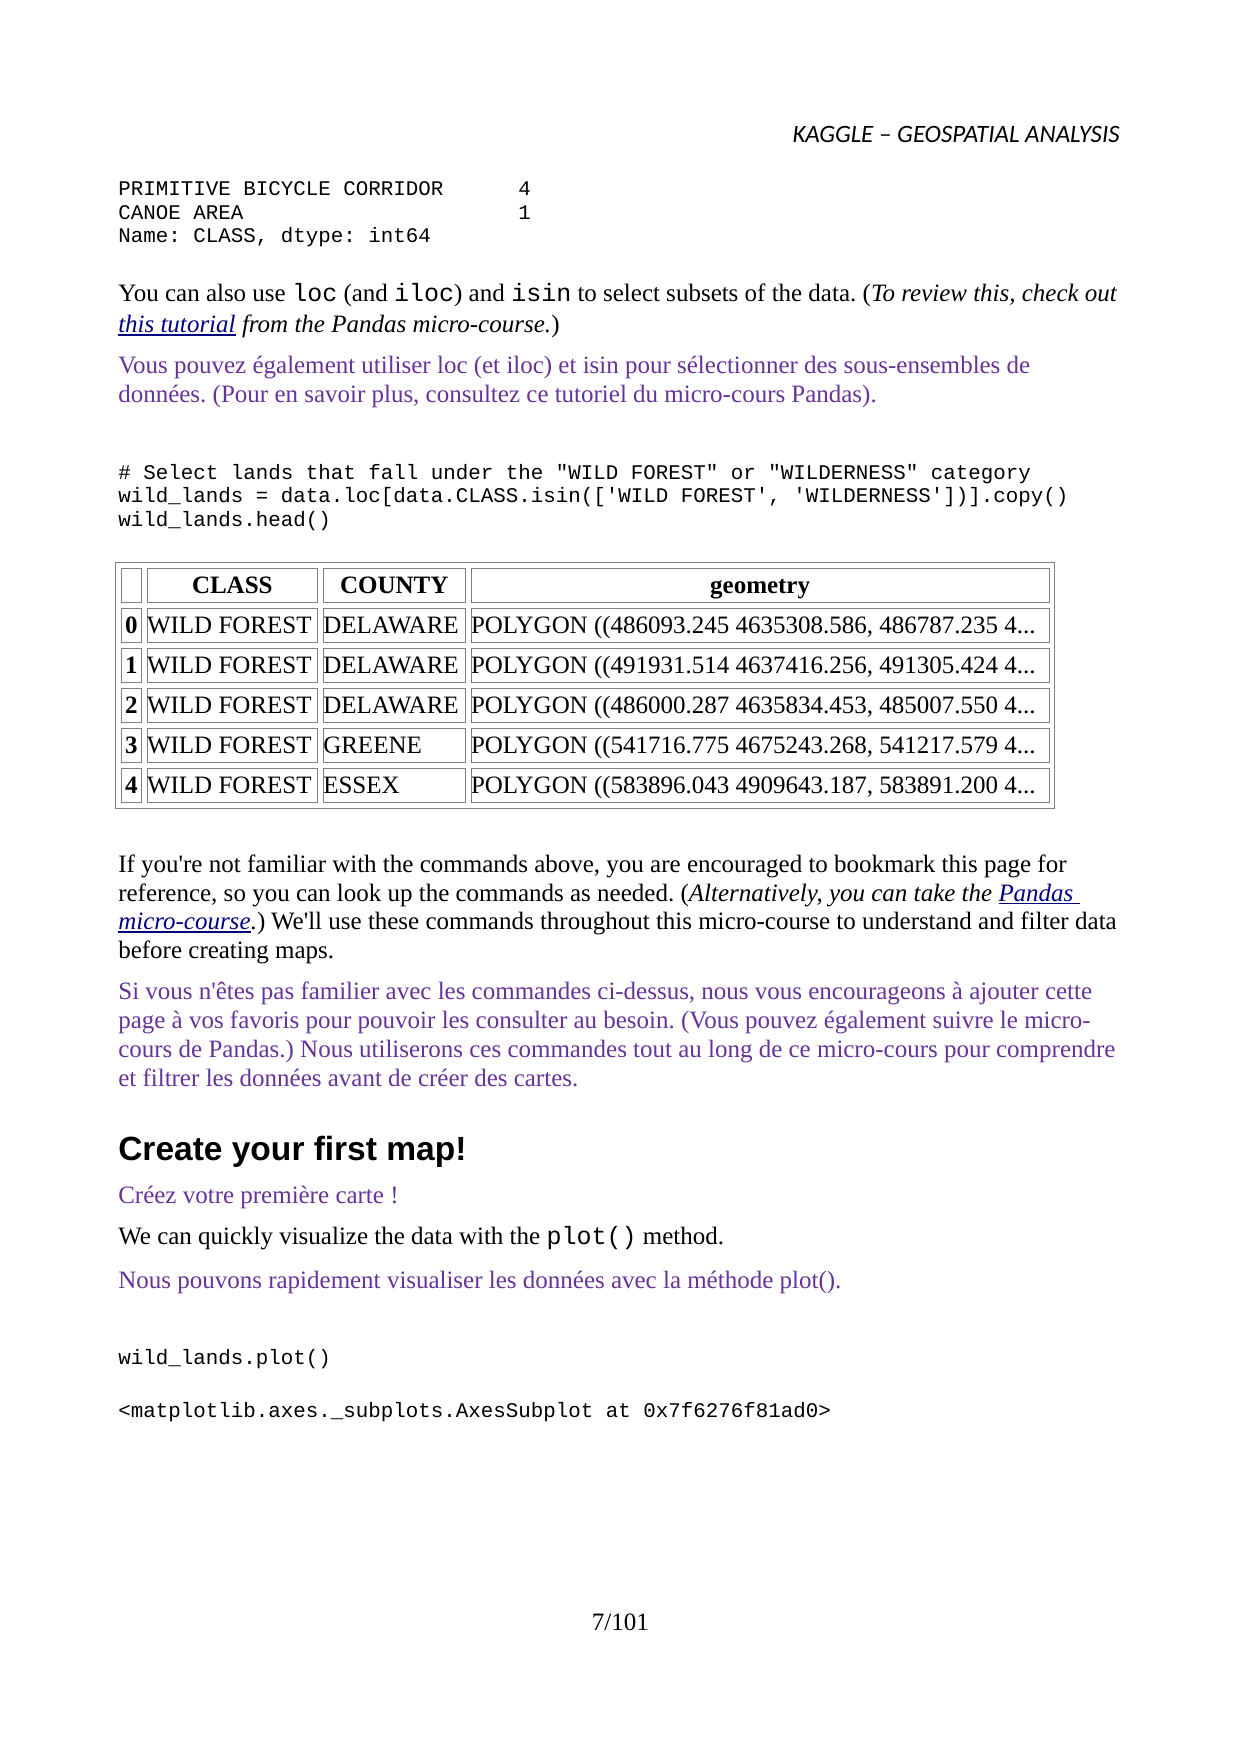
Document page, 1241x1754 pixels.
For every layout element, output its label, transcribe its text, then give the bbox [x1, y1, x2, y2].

table_cell POLYGON ((486093.245 4635308.586, 486787.235 4... [468, 602, 1052, 642]
text You can also use loc (and iloc) and isin to select subsets of the data. (To review this, check out this tutorial from the Pandas micro-course.) [118, 278, 1122, 338]
text Vous pouvez également utiliser loc (et iloc) et isin pour sélectionner des sous-ensembles de données. (Pour en savoir plus, consultez ce tutoriel du micro-cours Pandas). [118, 351, 1122, 408]
table_cell 0 [118, 602, 144, 642]
table_header [118, 563, 144, 602]
text wild_lands = data.loc[data.CLASS.isin(['WILD FOREST', 'WILDERNESS'])].copy() [118, 486, 1122, 509]
table_cell 4 [118, 762, 144, 802]
table_cell 3 [118, 722, 144, 762]
table_cell POLYGON ((583896.043 4909643.187, 583891.200 4... [468, 762, 1052, 802]
text # Select lands that fall under the "WILD FOREST" or "WILDERNESS" category [118, 462, 1122, 486]
table_cell POLYGON ((541716.775 4675243.268, 541217.579 4... [468, 722, 1052, 762]
text Créez votre première carte ! [118, 1180, 1122, 1209]
text We can quickly visualize the data with the plot() method. [118, 1221, 1122, 1252]
table_cell POLYGON ((491931.514 4637416.256, 491305.424 4... [468, 642, 1052, 682]
table_header CLASS [144, 563, 320, 602]
table_cell 2 [118, 682, 144, 722]
text Nous pouvons rapidement visualiser les données avec la méthode plot(). [118, 1265, 1122, 1293]
table_cell ESSEX [320, 762, 468, 802]
table_cell 1 [118, 642, 144, 682]
table_cell GREENE [320, 722, 468, 762]
text wild_lands.plot() [118, 1347, 1122, 1371]
text wild_lands.head() [118, 509, 1122, 533]
table_cell WILD FOREST [144, 602, 320, 642]
table_cell POLYGON ((486000.287 4635834.453, 485007.550 4... [468, 682, 1052, 722]
text Si vous n'êtes pas familier avec les commandes ci-dessus, nous vous encourageons à ajouter cette page à vos favoris pour pouvoir les consulter au besoin. (Vous pouvez également suivre le micro-cours de Pandas.) Nous utiliserons ces commandes tout au long de ce micro-cours pour comprendre et filtrer les données avant de créer des cartes. [118, 976, 1122, 1091]
text Name: CLASS, dtype: int64 [118, 225, 1122, 249]
table_cell DELAWARE [320, 682, 468, 722]
subtitle Create your first map! [118, 1129, 1122, 1168]
table_cell WILD FOREST [144, 682, 320, 722]
table_cell WILD FOREST [144, 722, 320, 762]
table_cell WILD FOREST [144, 762, 320, 802]
table_cell WILD FOREST [144, 642, 320, 682]
table_cell DELAWARE [320, 642, 468, 682]
table_cell DELAWARE [320, 602, 468, 642]
table_header [122, 569, 141, 602]
text <matplotlib.axes._subplots.AxesSubplot at 0x7f6276f81ad0> [118, 1400, 1122, 1424]
text PRIMITIVE BICYCLE CORRIDOR 4 [118, 178, 1122, 202]
text If you're not familiar with the commands above, you are encouraged to bookmark this page for reference, so you can look up the commands as needed. (Alternatively, you can take the Pandas micro-course.) We'll use these commands throughout this micro-course to understand and filter data before creating maps. [118, 849, 1122, 964]
table_header geometry [468, 563, 1052, 602]
table_header COUNTY [320, 563, 468, 602]
text CANOE AREA 1 [118, 202, 1122, 225]
